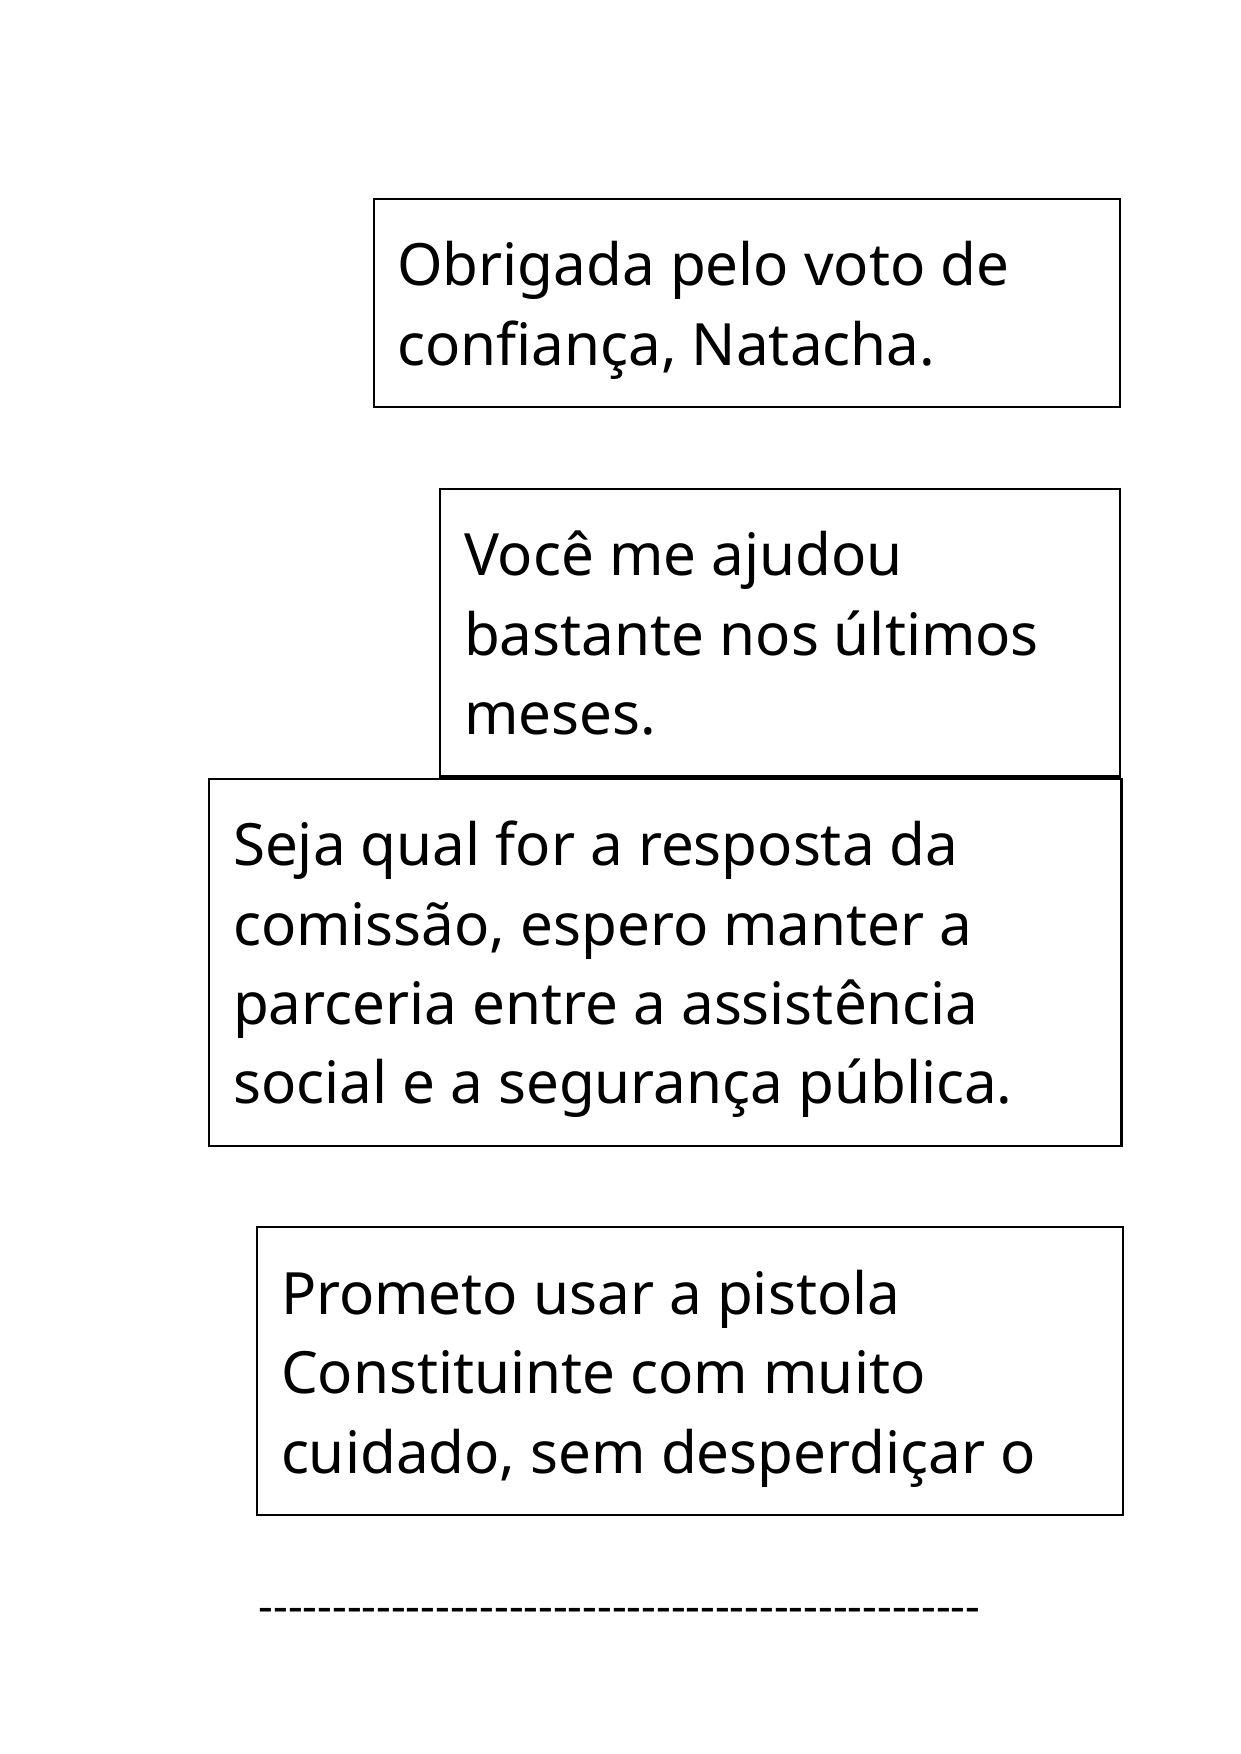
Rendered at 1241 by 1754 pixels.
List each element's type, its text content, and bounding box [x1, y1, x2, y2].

table_header Prometo usar a pistola Constituinte com muito cuidado, sem desperdiçar o [258, 1228, 1122, 1514]
table_header Você me ajudou bastante nos últimos meses. [441, 490, 1119, 775]
table_header Seja qual for a resposta da comissão, espero manter a parceria entre a assistência social e a segurança pública. [210, 780, 1120, 1145]
table_header Obrigada pelo voto de confiança, Natacha. [375, 200, 1119, 406]
